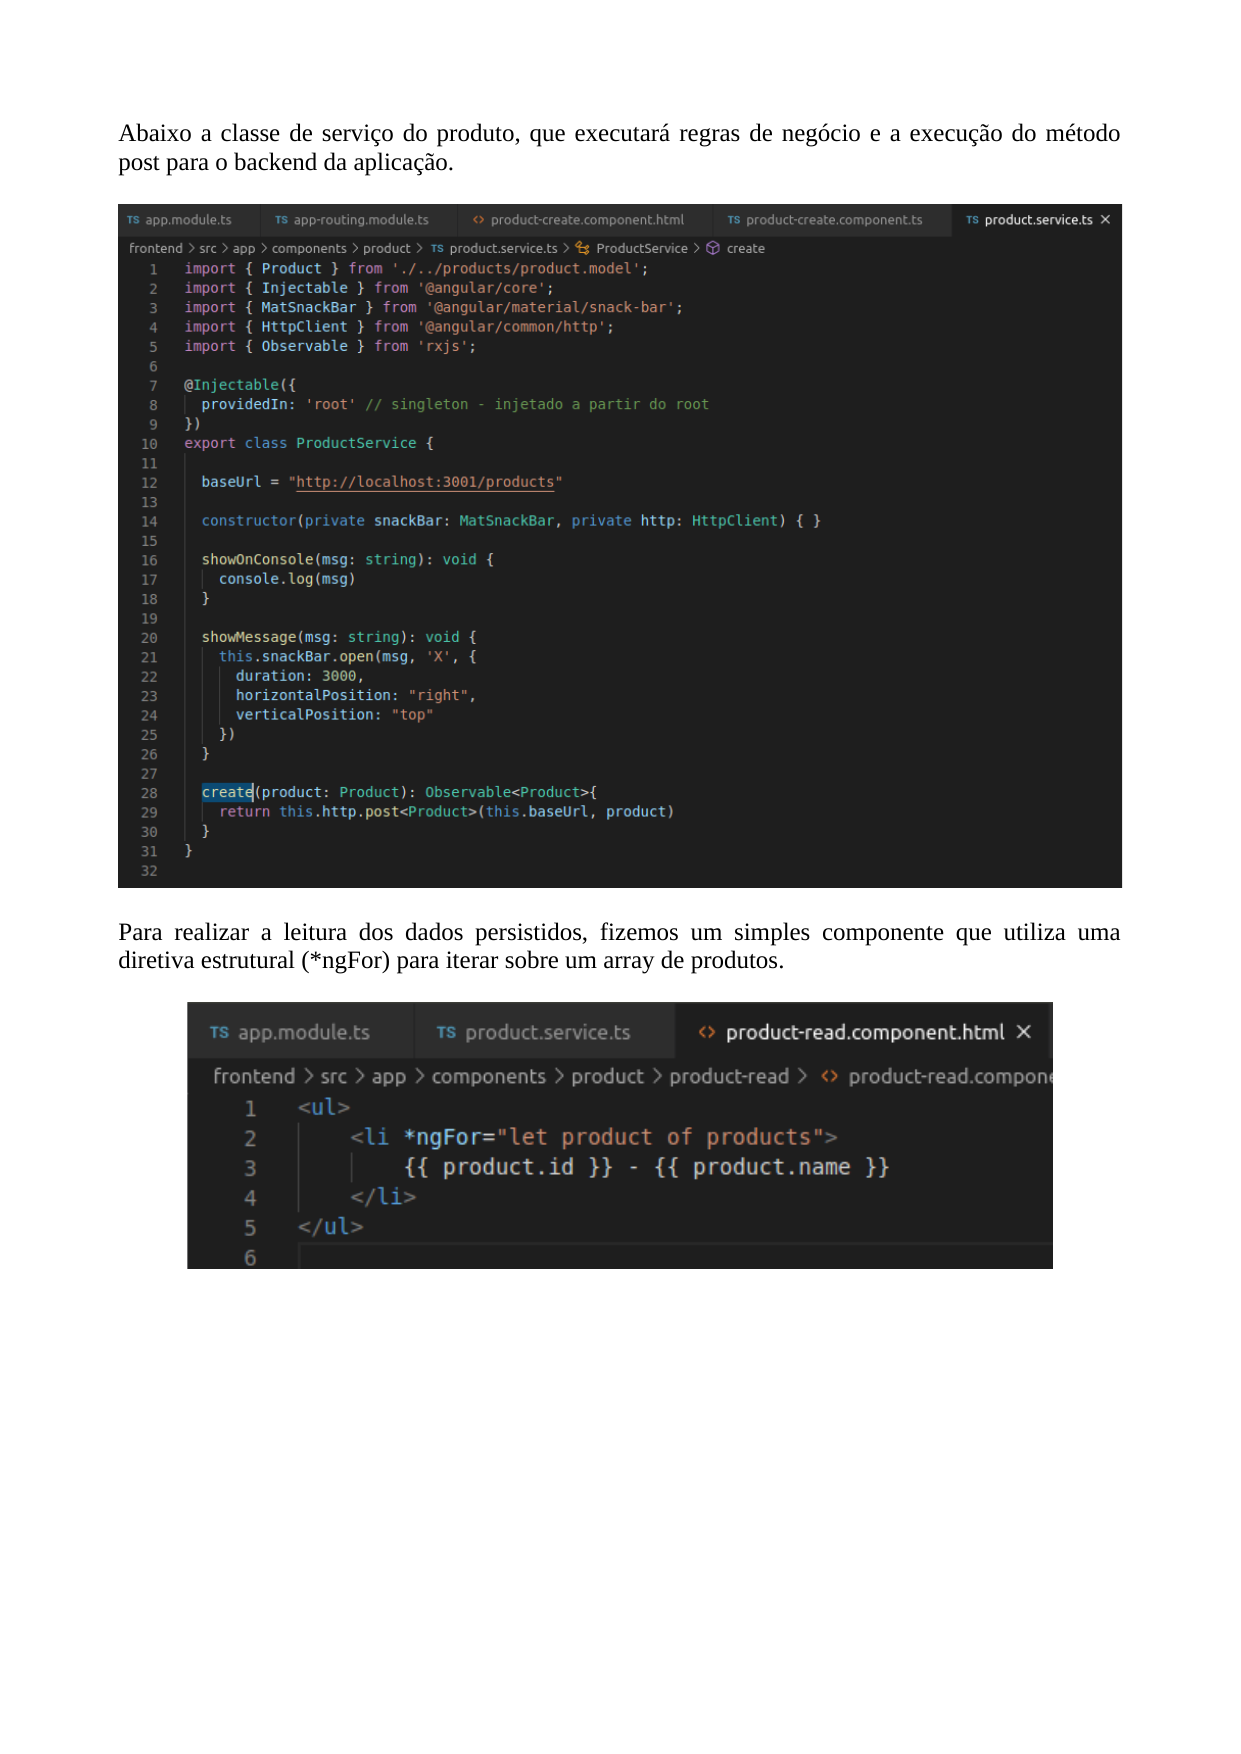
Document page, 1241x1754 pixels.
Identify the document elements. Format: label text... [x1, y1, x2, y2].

text Para realizar a leitura dos dados persistidos, fizemos um simples componente que utiliza uma diretiva estrutural (*ngFor) para iterar sobre um array de produtos. [118, 917, 1122, 974]
text Abaixo a classe de serviço do produto, que executará regras de negócio e a execução do método post para o backend da aplicação. [118, 118, 1122, 176]
picture [118, 204, 1123, 888]
picture [187, 1002, 1053, 1269]
